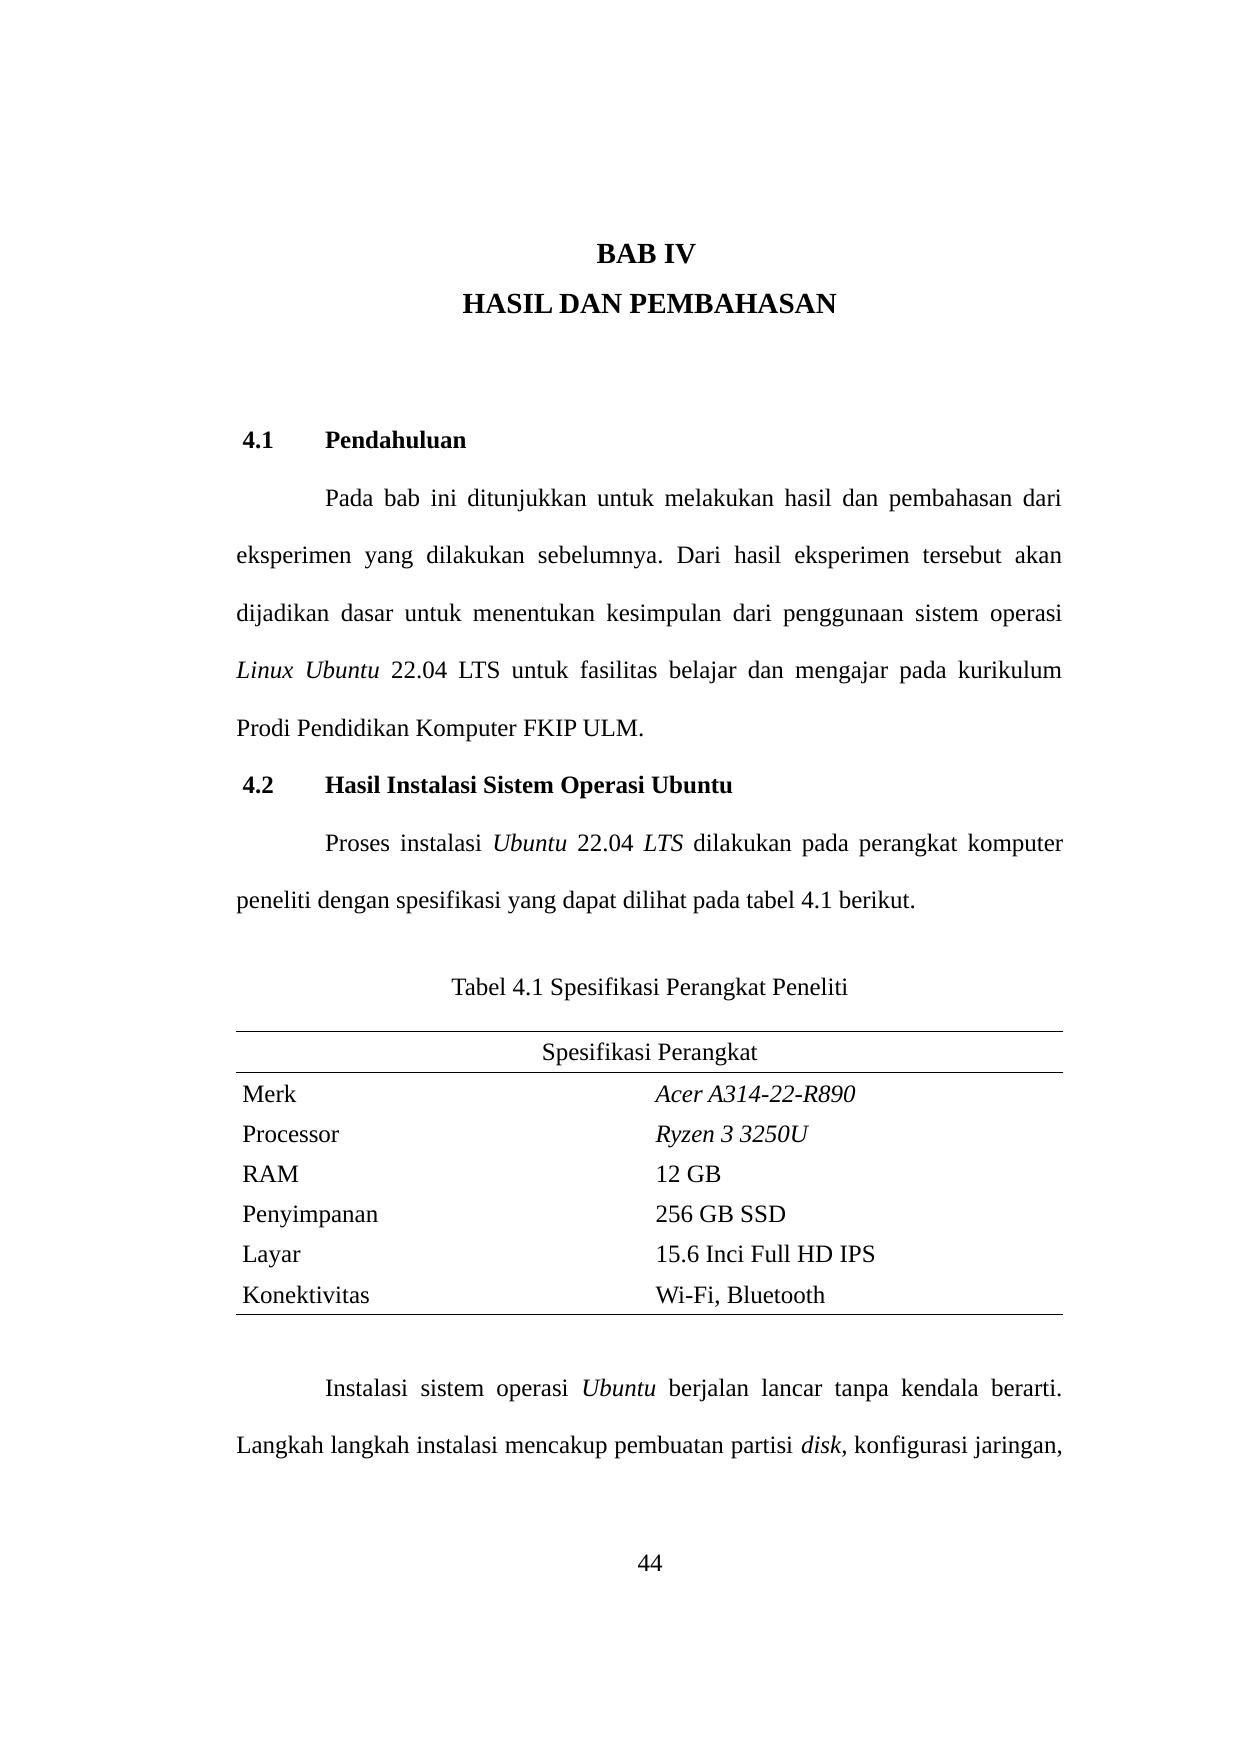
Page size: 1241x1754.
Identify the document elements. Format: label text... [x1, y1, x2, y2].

text Pada bab ini ditunjukkan untuk melakukan hasil dan pembahasan dari eksperimen yang dilakukan sebelumnya. Dari hasil eksperimen tersebut akan dijadikan dasar untuk menentukan kesimpulan dari penggunaan sistem operasi Linux Ubuntu 22.04 LTS untuk fasilitas belajar dan mengajar pada kurikulum Prodi Pendidikan Komputer FKIP ULM. [236, 483, 1063, 742]
table_header Spesifikasi Perangkat [236, 1032, 1063, 1072]
table_cell Ryzen 3 3250U [650, 1113, 1063, 1153]
text Tabel 4.1 Spesifikasi perangkat peneliti [236, 972, 1063, 1001]
table_cell Merk [236, 1073, 649, 1113]
table_cell RAM [236, 1153, 649, 1193]
table_cell Layar [236, 1234, 649, 1274]
subtitle Hasil Instalasi Sistem Operasi Ubuntu [236, 770, 1063, 799]
table_cell Processor [236, 1113, 649, 1153]
table_cell Penyimpanan [236, 1194, 649, 1234]
table_cell Acer A314-22-R890 [650, 1073, 1063, 1113]
table_cell 15.6 Inci Full HD IPS [650, 1234, 1063, 1274]
table_cell 12 GB [650, 1153, 1063, 1193]
subtitle HASIL DAN PEMBAHASAN [236, 236, 1063, 320]
table_cell Wi-Fi, Bluetooth [650, 1274, 1063, 1314]
table_cell 256 GB SSD [650, 1194, 1063, 1234]
subtitle Pendahuluan [236, 425, 1063, 454]
table_cell Konektivitas [236, 1274, 649, 1314]
text Instalasi sistem operasi Ubuntu berjalan lancar tanpa kendala berarti. Langkah langkah instalasi mencakup pembuatan partisi disk, konfigurasi jaringan, [236, 1373, 1063, 1459]
text Proses instalasi Ubuntu 22.04 LTS dilakukan pada perangkat komputer peneliti dengan spesifikasi yang dapat dilihat pada tabel 4.1 berikut. [236, 828, 1063, 914]
